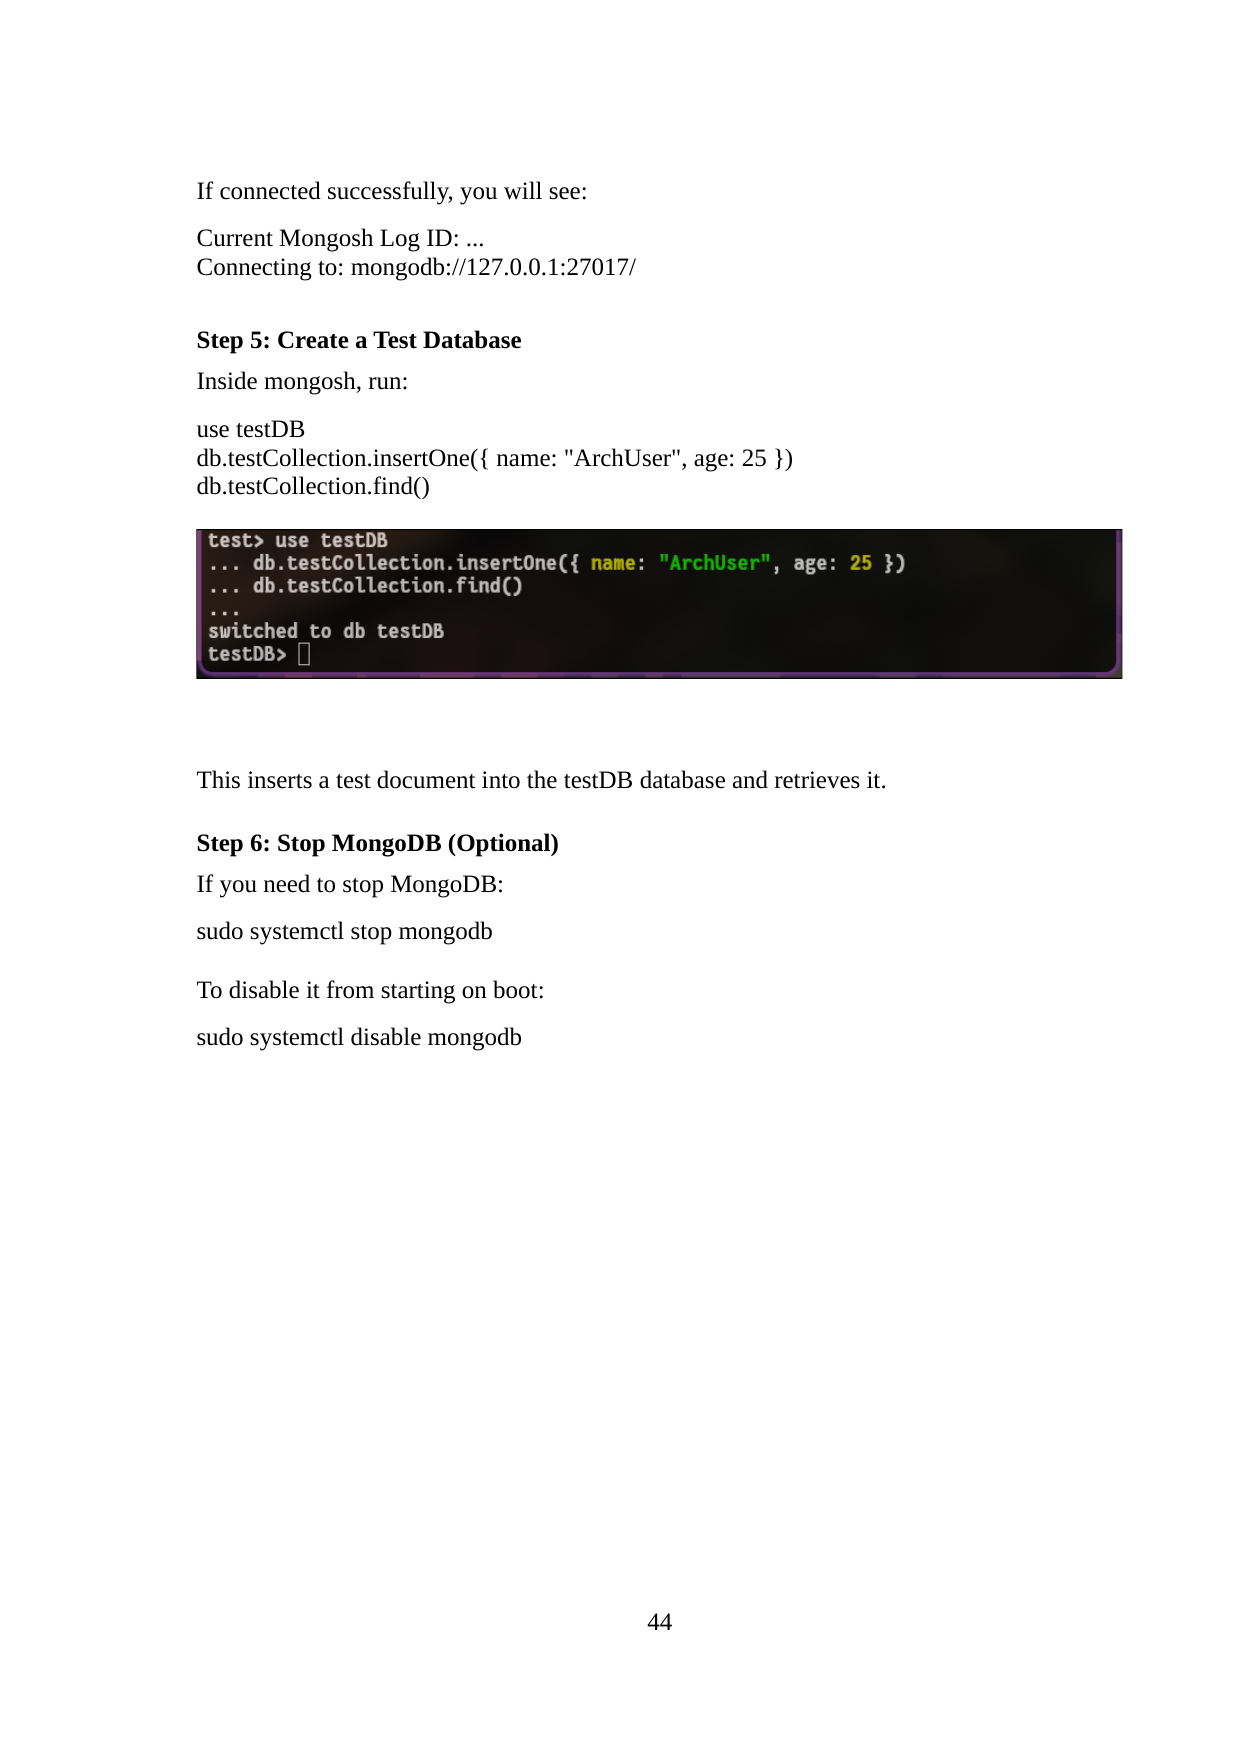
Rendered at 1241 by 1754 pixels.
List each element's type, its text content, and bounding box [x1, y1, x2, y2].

text Inside mongosh, run: [196, 366, 1122, 395]
subtitle Step 5: Create a Test Database [196, 325, 1122, 354]
text To disable it from starting on boot: [196, 975, 1122, 1003]
text sudo systemctl disable mongodb [196, 1022, 1122, 1051]
text Current Mongosh Log ID: ... [196, 223, 1122, 252]
text sudo systemctl stop mongodb [196, 916, 1122, 945]
text db.testCollection.find() [196, 471, 1122, 500]
subtitle Step 6: Stop MongoDB (Optional) [196, 828, 1122, 856]
text db.testCollection.insertOne({ name: "ArchUser", age: 25 }) [196, 443, 1122, 471]
text use testDB [196, 414, 1122, 443]
text If you need to stop MongoDB: [196, 869, 1122, 898]
text Connecting to: mongodb://127.0.0.1:27017/ [196, 252, 1122, 281]
picture [196, 529, 1123, 679]
text This inserts a test document into the testDB database and retrieves it. [196, 765, 1122, 794]
text If connected successfully, you will see: [196, 176, 1122, 205]
